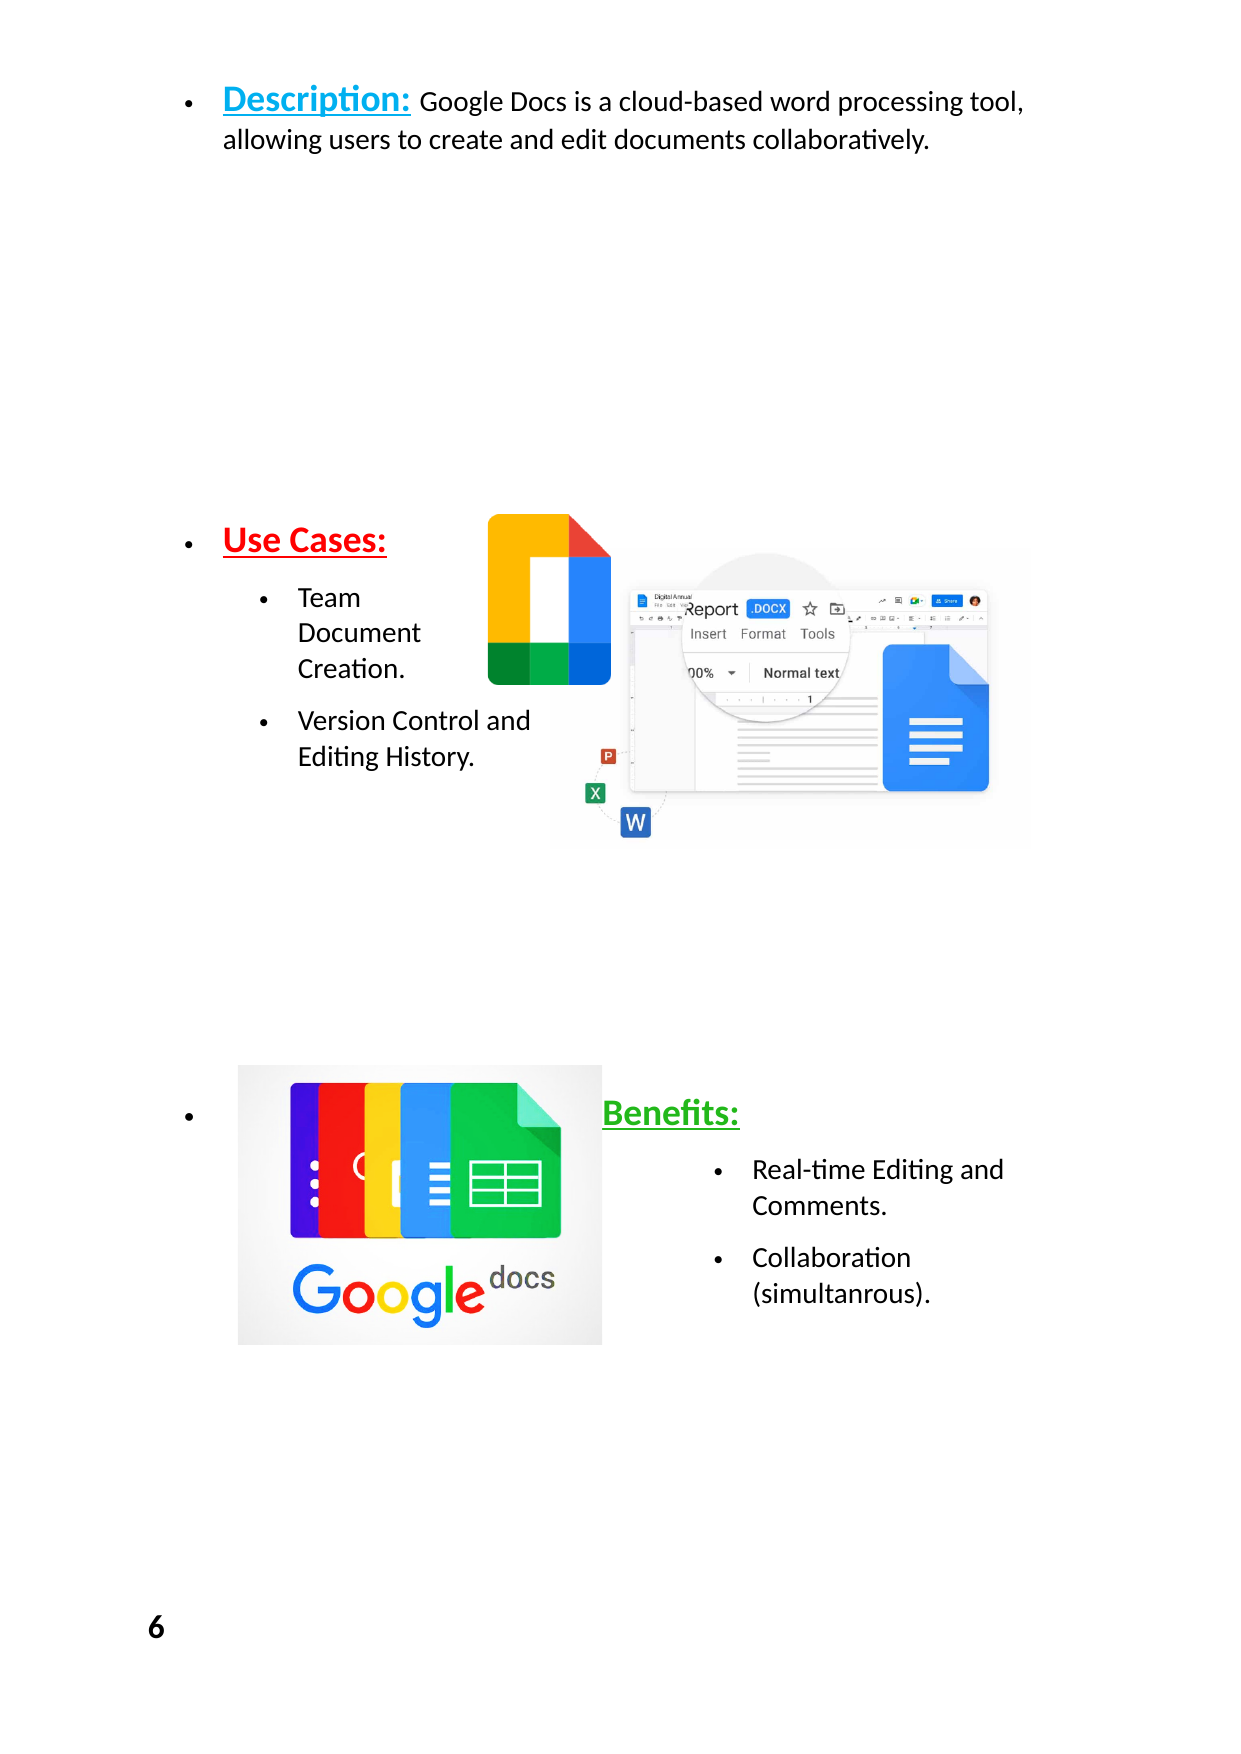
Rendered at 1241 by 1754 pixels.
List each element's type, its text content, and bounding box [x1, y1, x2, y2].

list [1031, 702, 1093, 774]
list Benefits: [603, 1089, 1093, 1135]
list Description: Google Docs is a cloud-based word processing tool, allowing users to create and edit documents collaboratively. [185, 75, 1093, 156]
list Use Cases: [185, 516, 491, 562]
list Version Control and Editing History. [260, 702, 550, 774]
list Real-time Editing and Comments. [603, 1151, 1093, 1223]
list [1031, 579, 1093, 686]
list Benefits: [185, 1089, 237, 1135]
list Team Document Creation. [260, 579, 550, 686]
list [572, 516, 1093, 562]
list Collaboration (simultanrous). [603, 1239, 1093, 1311]
